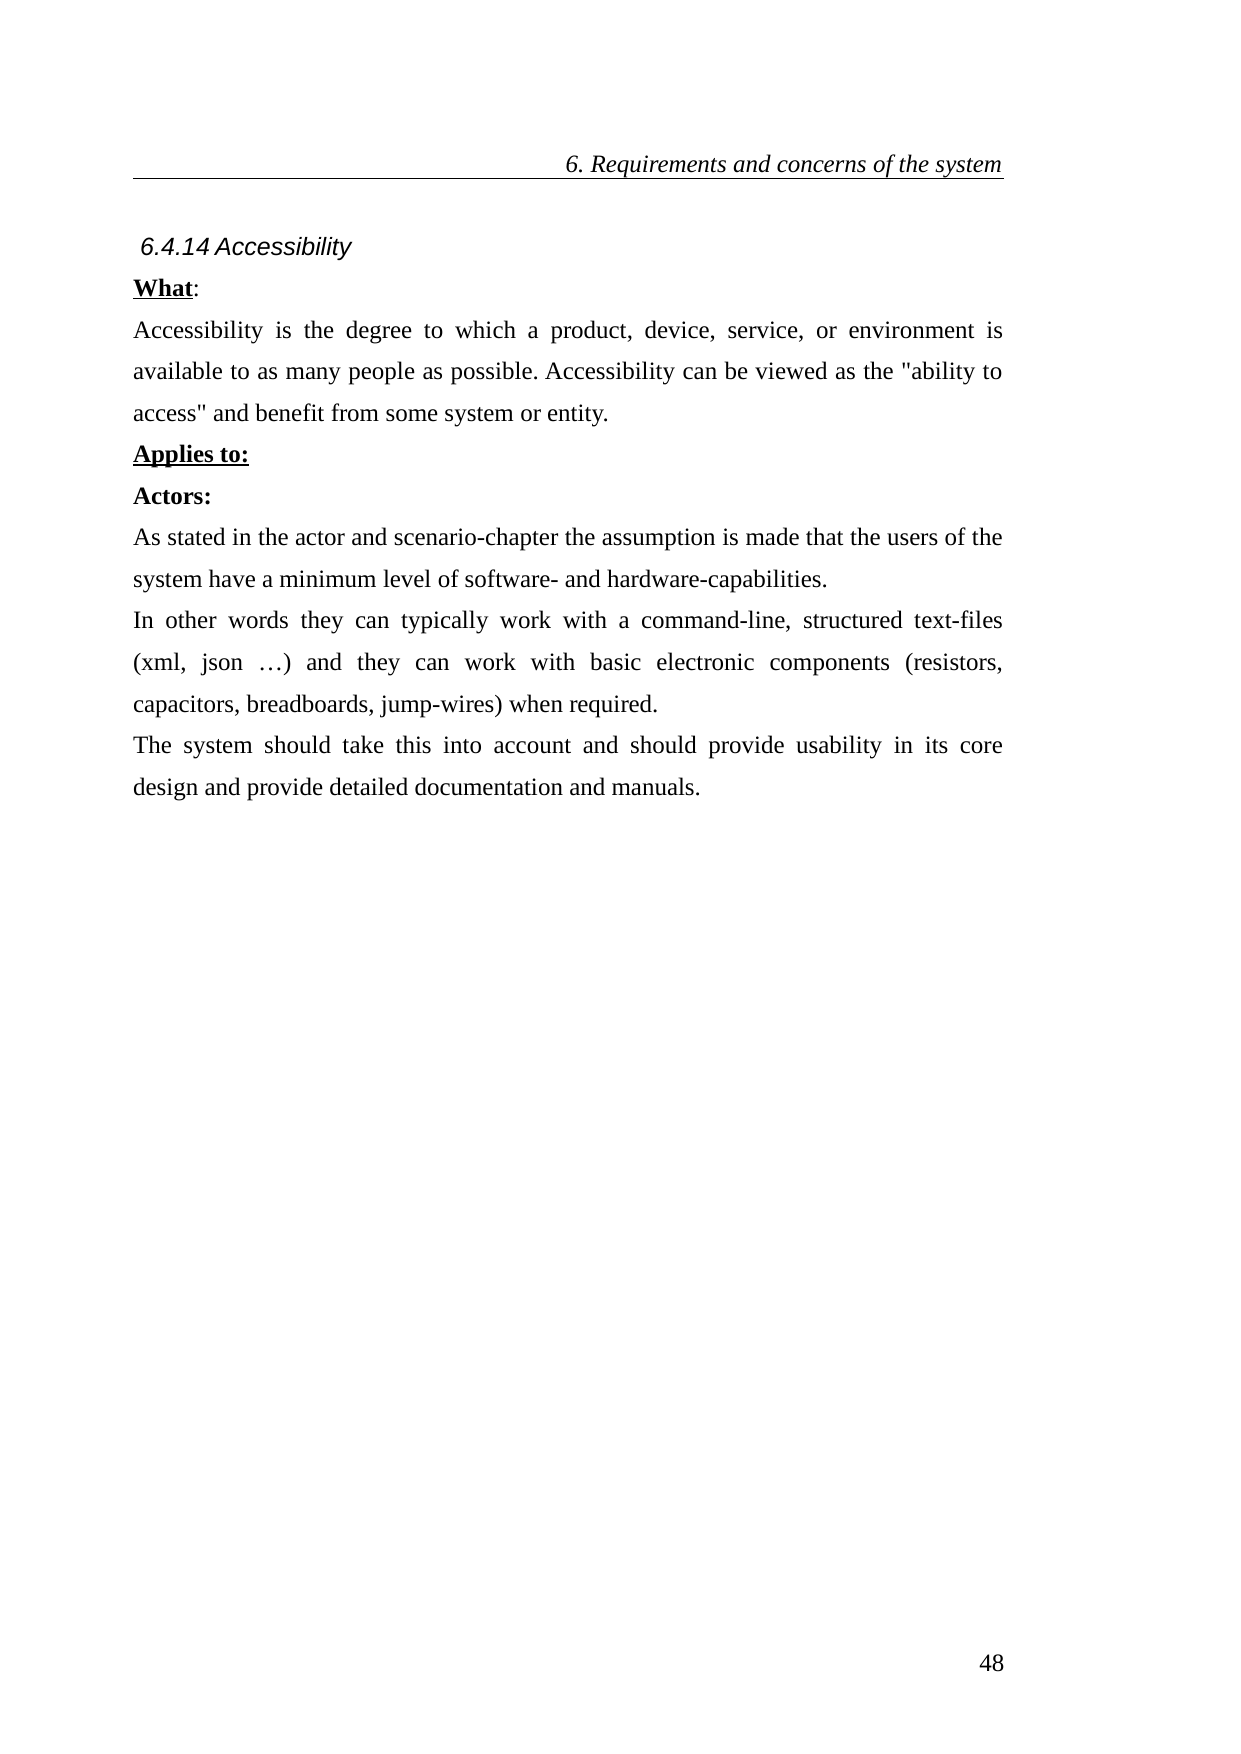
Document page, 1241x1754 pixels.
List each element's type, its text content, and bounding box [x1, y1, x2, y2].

text As stated in the actor and scenario-chapter the assumption is made that the users of the system have a minimum level of software- and hardware-capabilities. [133, 523, 1004, 593]
text What: [133, 274, 1004, 302]
text Actors: [133, 482, 1004, 510]
text Accessibility is the degree to which a product, device, service, or environment is available to as many people as possible. Accessibility can be viewed as the "ability to access" and benefit from some system or entity. [133, 316, 1004, 427]
text Applies to: [133, 440, 1004, 468]
text In other words they can typically work with a command-line, structured text-files (xml, json …) and they can work with basic electronic components (resistors, capacitors, breadboards, jump-wires) when required. [133, 607, 1004, 717]
text The system should take this into account and should provide usability in its core design and provide detailed documentation and manuals. [133, 731, 1004, 801]
subtitle Accessibility [140, 232, 1004, 260]
